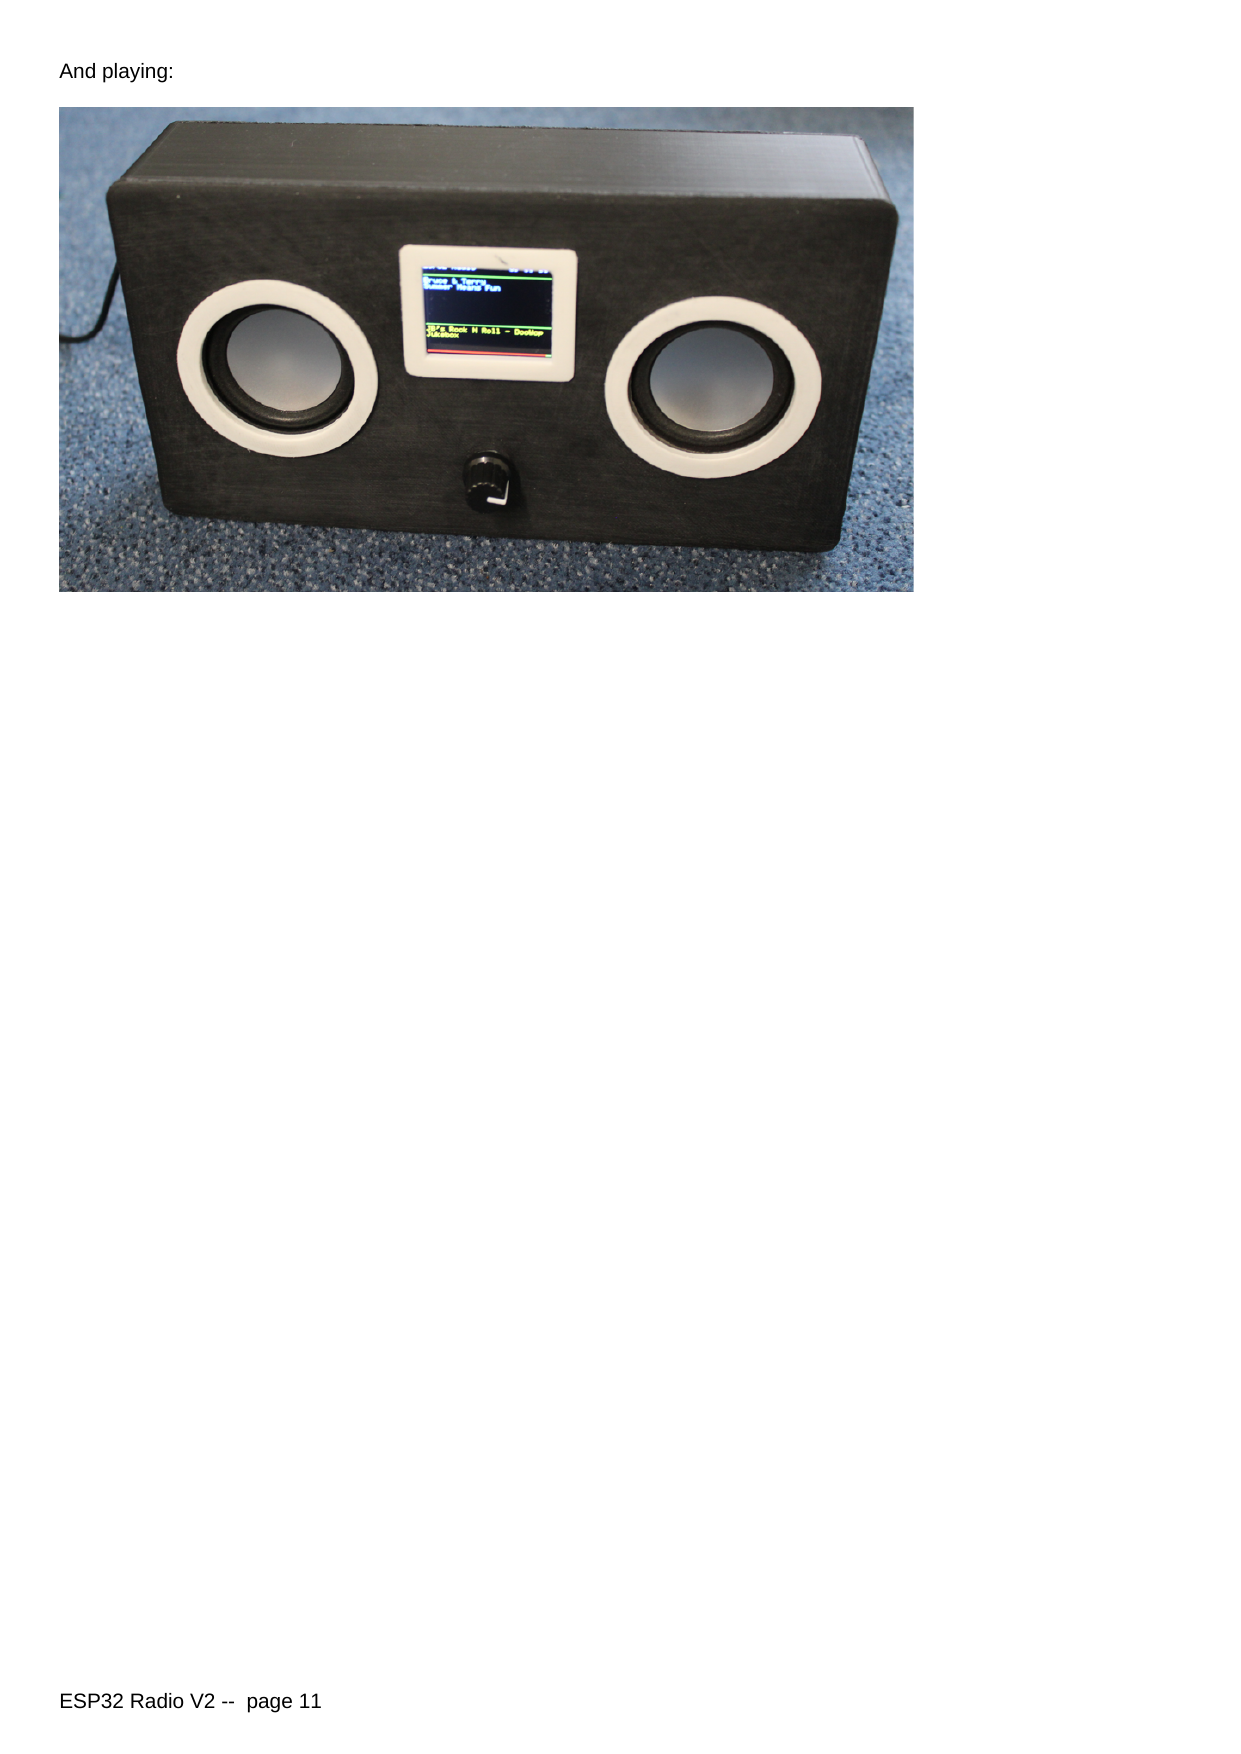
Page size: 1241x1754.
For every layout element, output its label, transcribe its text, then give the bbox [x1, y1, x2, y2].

text And playing: [59, 59, 1181, 83]
picture [59, 107, 914, 592]
